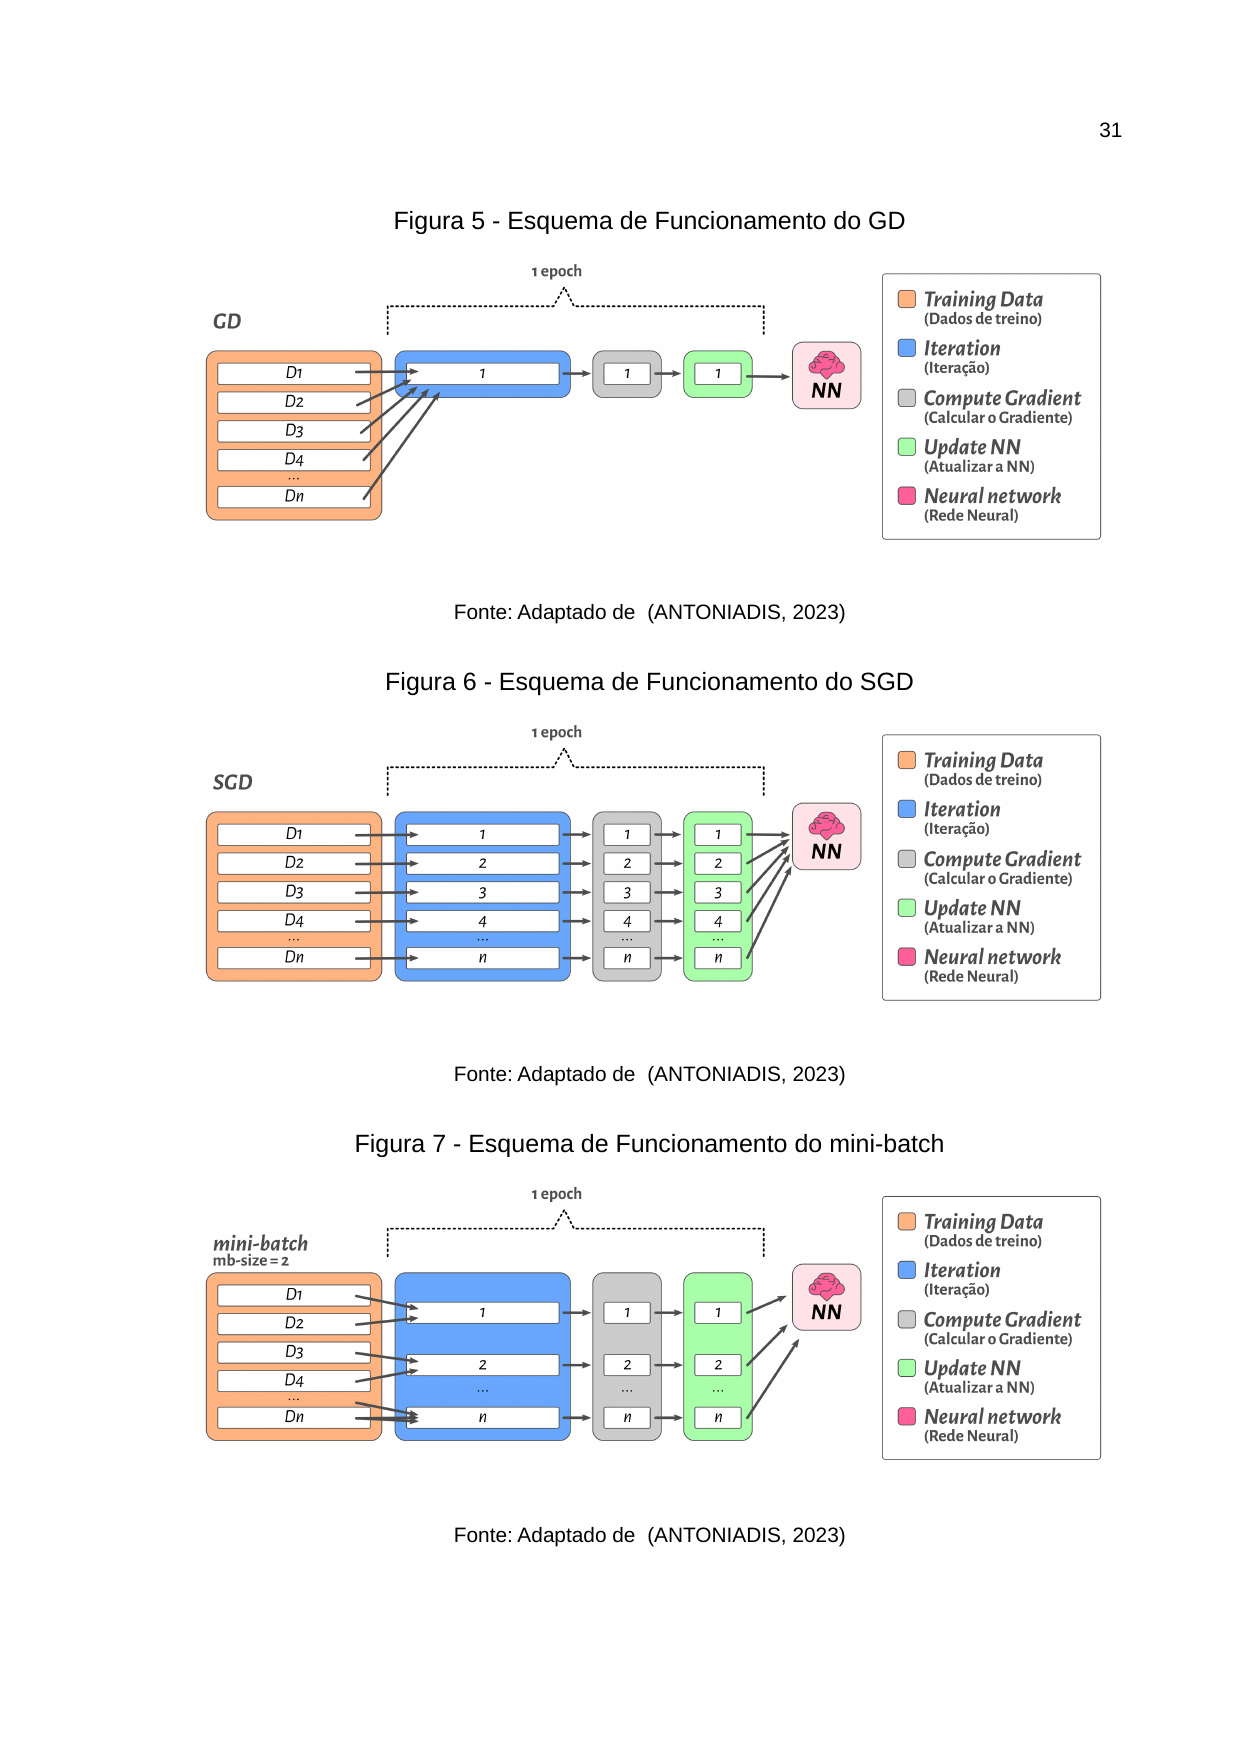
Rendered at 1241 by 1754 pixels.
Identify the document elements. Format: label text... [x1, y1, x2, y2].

text Fonte: Adaptado de (ANTONIADIS, 2023) [177, 600, 1122, 624]
text Figura 5 - Esquema de Funcionamento do GD [177, 206, 1122, 234]
text Figura 6 - Esquema de Funcionamento do SGD [177, 667, 1122, 696]
picture [177, 1157, 1123, 1476]
text Figura 7 - Esquema de Funcionamento do mini-batch [177, 1128, 1122, 1157]
picture [177, 234, 1123, 572]
picture [177, 696, 1123, 1033]
text Fonte: Adaptado de (ANTONIADIS, 2023) [177, 1523, 1122, 1547]
text Fonte: Adaptado de (ANTONIADIS, 2023) [177, 1061, 1122, 1085]
